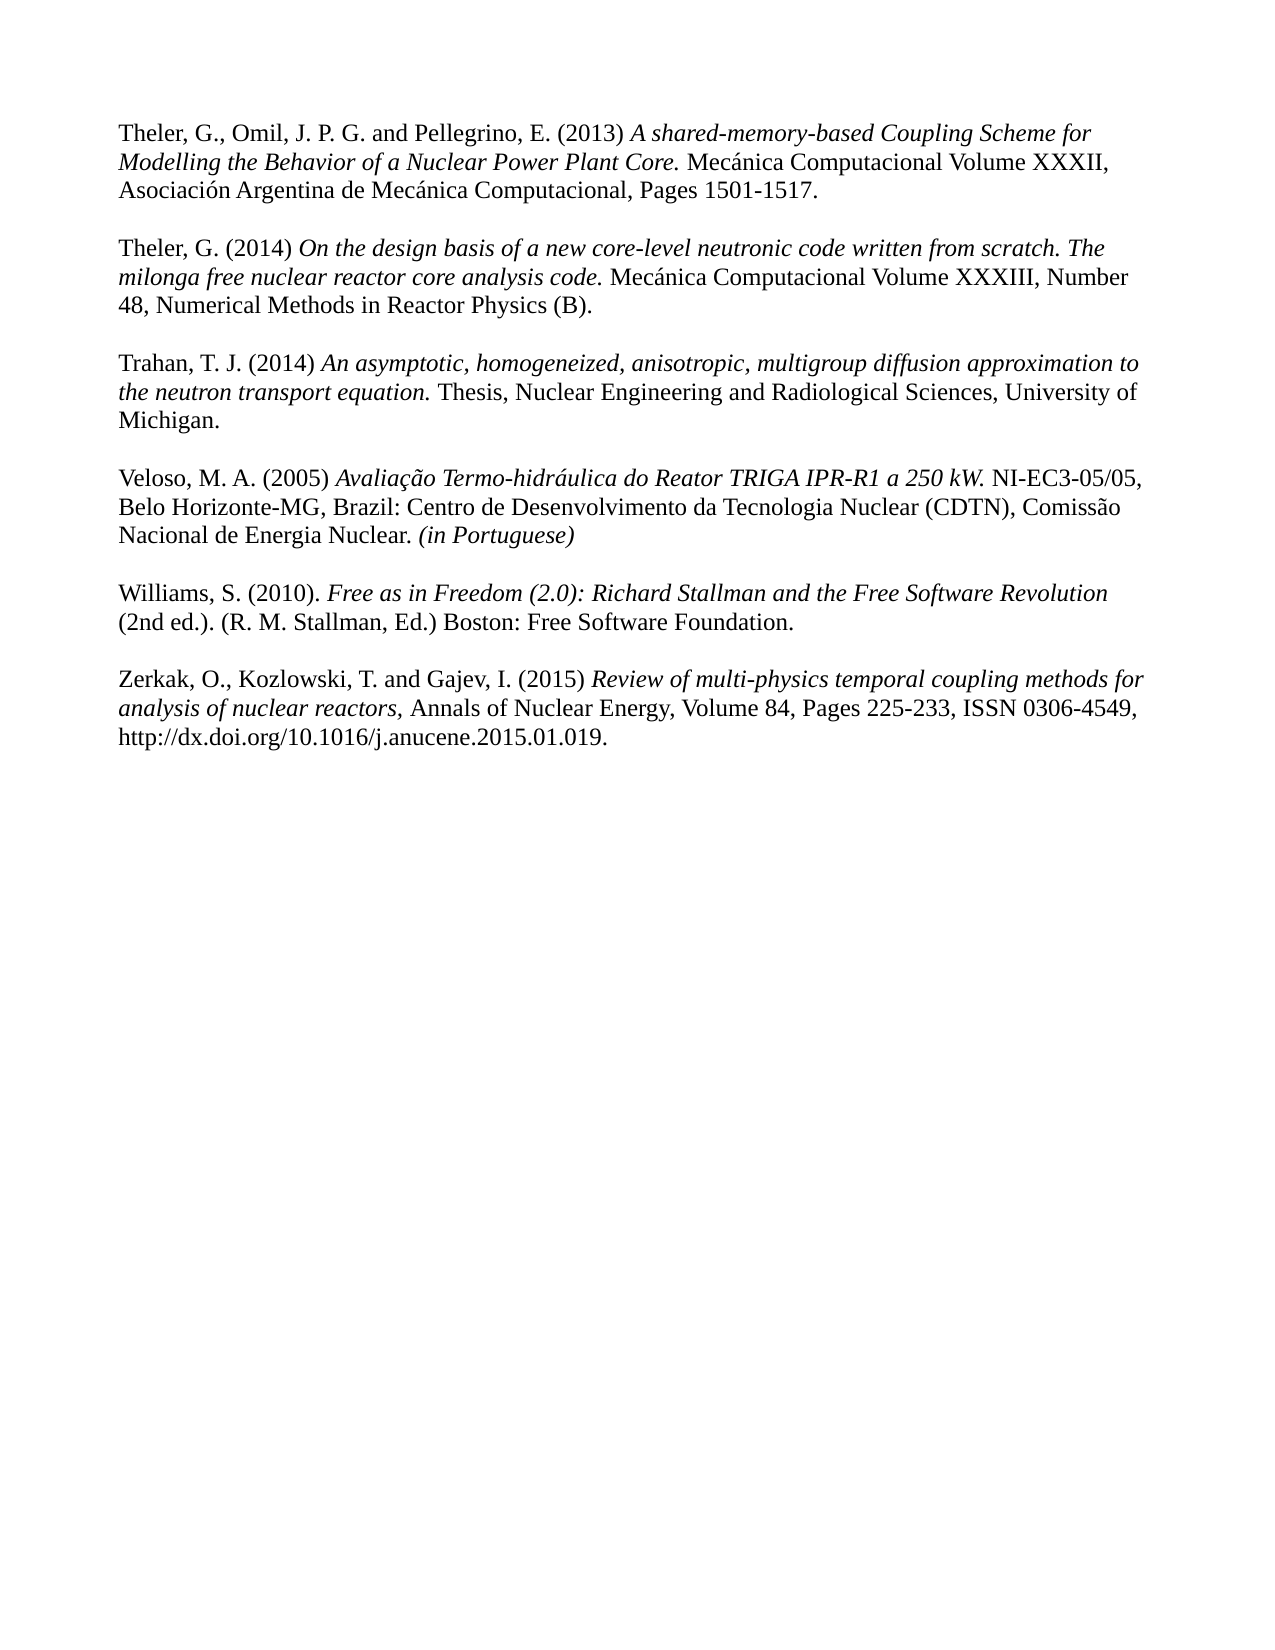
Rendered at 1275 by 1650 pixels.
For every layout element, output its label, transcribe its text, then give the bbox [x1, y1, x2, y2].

text Theler, G. (2014) On the design basis of a new core-level neutronic code written from scratch. The milonga free nuclear reactor core analysis code. Mecánica Computacional Volume XXXIII, Number 48, Numerical Methods in Reactor Physics (B). [118, 233, 1157, 319]
text Williams, S. (2010). Free as in Freedom (2.0): Richard Stallman and the Free Software Revolution (2nd ed.). (R. M. Stallman, Ed.) Boston: Free Software Foundation. [118, 578, 1157, 636]
text Trahan, T. J. (2014) An asymptotic, homogeneized, anisotropic, multigroup diffusion approximation to the neutron transport equation. Thesis, Nuclear Engineering and Radiological Sciences, University of Michigan. [118, 348, 1157, 434]
text Zerkak, O., Kozlowski, T. and Gajev, I. (2015) Review of multi-physics temporal coupling methods for analysis of nuclear reactors, Annals of Nuclear Energy, Volume 84, Pages 225-233, ISSN 0306-4549, http://dx.doi.org/10.1016/j.anucene.2015.01.019. [118, 664, 1157, 751]
text Veloso, M. A. (2005) Avaliação Termo-hidráulica do Reator TRIGA IPR-R1 a 250 kW. NI-EC3-05/05, Belo Horizonte-MG, Brazil: Centro de Desenvolvimento da Tecnologia Nuclear (CDTN), Comissão Nacional de Energia Nuclear. (in Portuguese) [118, 463, 1157, 549]
text Theler, G., Omil, J. P. G. and Pellegrino, E. (2013) A shared-memory-based Coupling Scheme for Modelling the Behavior of a Nuclear Power Plant Core. Mecánica Computacional Volume XXXII, Asociación Argentina de Mecánica Computacional, Pages 1501-1517. [118, 118, 1157, 204]
